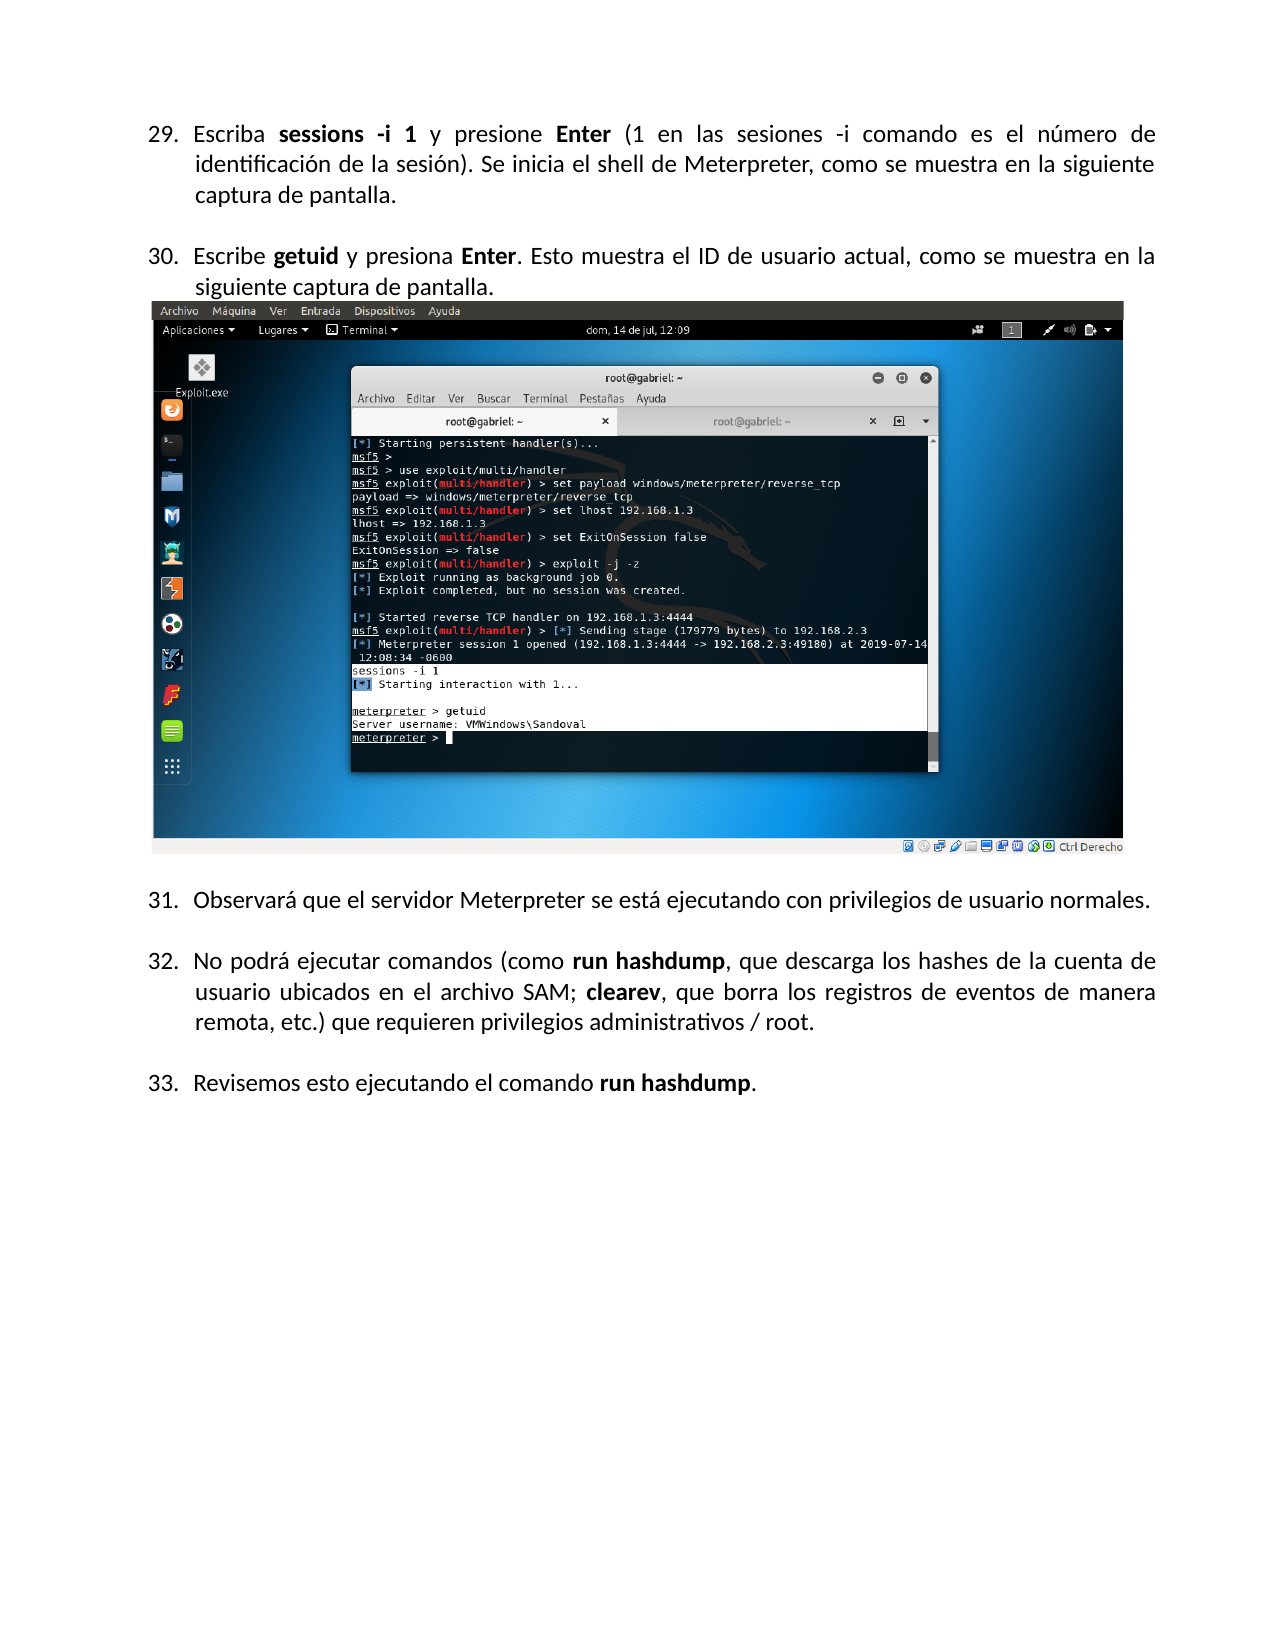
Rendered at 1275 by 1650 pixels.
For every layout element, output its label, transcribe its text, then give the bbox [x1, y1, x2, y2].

list Revisemos esto ejecutando el comando run hashdump. [148, 1067, 1157, 1098]
list Escribe getuid y presiona Enter. Esto muestra el ID de usuario actual, como se muestra en la siguiente captura de pantalla. [148, 240, 1157, 301]
list Observará que el servidor Meterpreter se está ejecutando con privilegios de usuario normales. [148, 884, 1157, 915]
list Escriba sessions -i 1 y presione Enter (1 en las sesiones -i comando es el número de identificación de la sesión). Se inicia el shell de Meterpreter, como se muestra en la siguiente captura de pantalla. [148, 118, 1157, 210]
list No podrá ejecutar comandos (como run hashdump, que descarga los hashes de la cuenta de usuario ubicados en el archivo SAM; clearev, que borra los registros de eventos de manera remota, etc.) que requieren privilegios administrativos / root. [148, 945, 1157, 1037]
picture [151, 301, 1124, 854]
